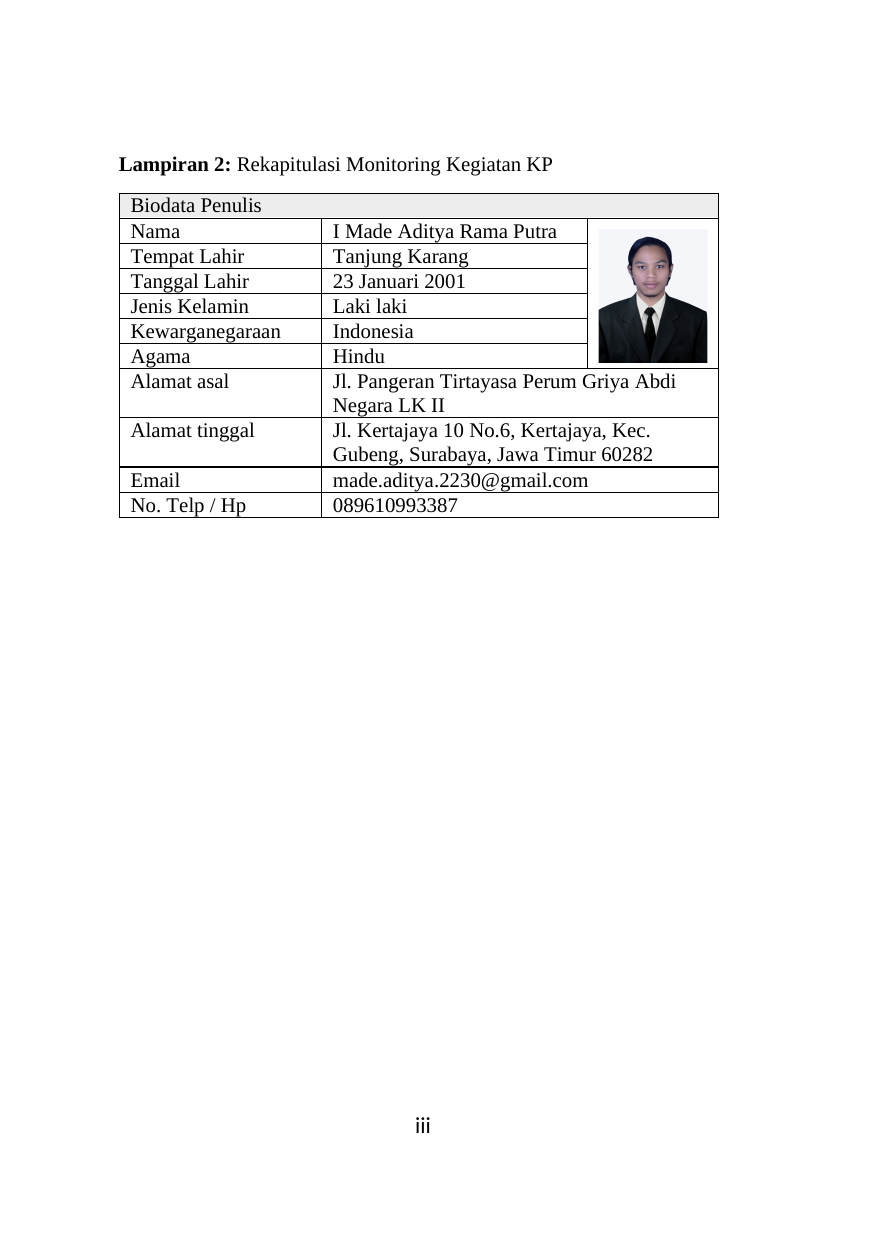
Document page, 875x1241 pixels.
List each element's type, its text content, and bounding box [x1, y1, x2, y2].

table_cell Kewarganegaraan [120, 319, 321, 343]
table_cell Hindu [322, 344, 587, 368]
table_cell Jenis Kelamin [120, 294, 321, 318]
picture [598, 229, 708, 363]
table_cell Jl. Pangeran Tirtayasa Perum Griya Abdi Negara LK II [322, 369, 718, 417]
table_cell Email [120, 468, 321, 492]
table_cell I Made Aditya Rama Putra [322, 219, 587, 243]
table_cell No. Telp / Hp [120, 493, 321, 517]
table_cell Tanjung Karang [322, 244, 587, 268]
table_header Biodata Penulis [120, 194, 718, 217]
table_cell Laki laki [322, 294, 587, 318]
table_cell Alamat tinggal [120, 418, 321, 466]
table_cell Agama [120, 344, 321, 368]
table_cell 089610993387 [322, 493, 718, 517]
table_cell Nama [120, 219, 321, 243]
table_cell Alamat asal [120, 369, 321, 417]
table_cell [588, 219, 718, 368]
table_cell Jl. Kertajaya 10 No.6, Kertajaya, Kec. Gubeng, Surabaya, Jawa Timur 60282 [322, 418, 718, 466]
table_cell Indonesia [322, 319, 587, 343]
subtitle Lampiran 2: Rekapitulasi Monitoring Kegiatan KP [118, 151, 727, 176]
table_cell 23 Januari 2001 [322, 269, 587, 293]
table_cell Tempat Lahir [120, 244, 321, 268]
table_cell Tanggal Lahir [120, 269, 321, 293]
table_cell made.aditya.2230@gmail.com [322, 468, 718, 492]
